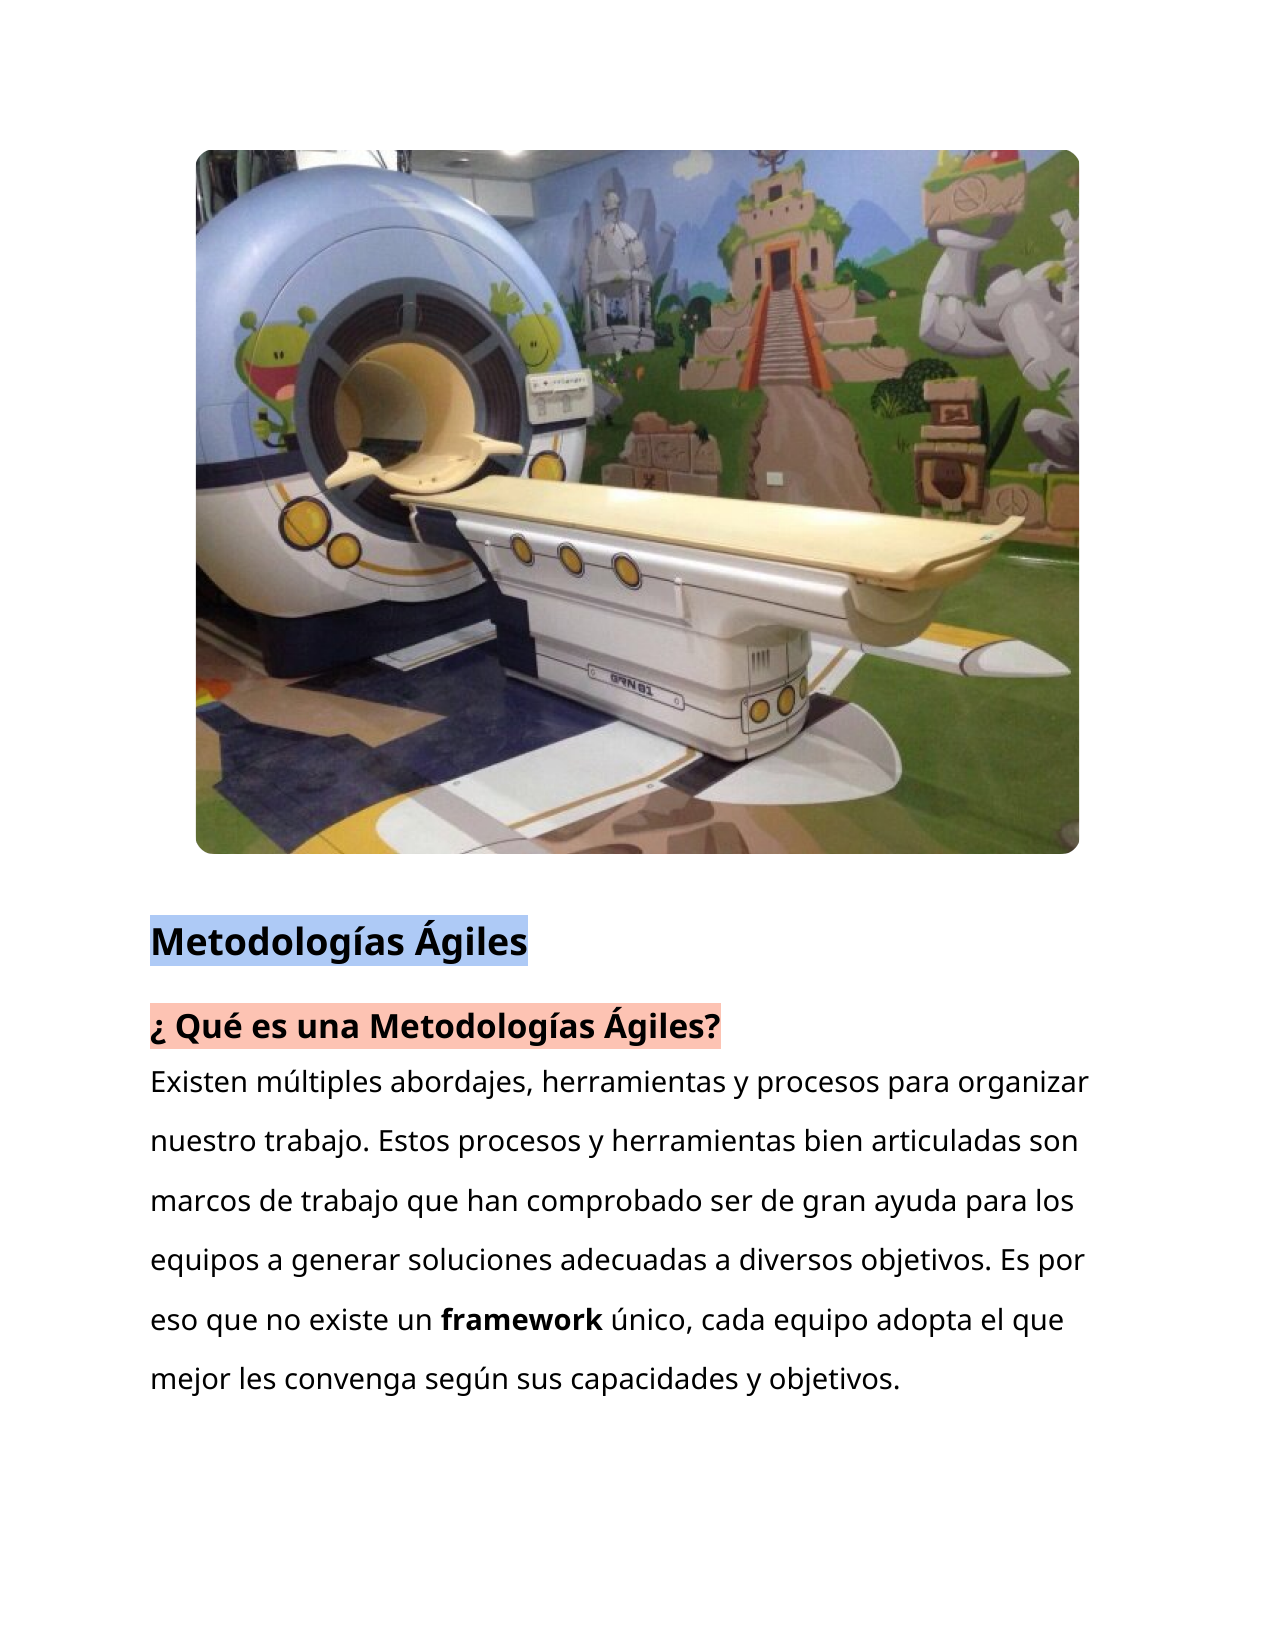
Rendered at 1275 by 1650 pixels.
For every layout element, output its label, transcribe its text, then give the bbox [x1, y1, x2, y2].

picture [195, 150, 1080, 854]
subtitle ¿ Qué es una Metodologías Ágiles? [721, 1003, 1125, 1049]
subtitle Metodologías Ágiles [528, 915, 1125, 966]
text Existen múltiples abordajes, herramientas y procesos para organizar nuestro trabajo. Estos procesos y herramientas bien articuladas son marcos de trabajo que han comprobado ser de gran ayuda para los equipos a generar soluciones adecuadas a diversos objetivos. Es por eso que no existe un framework único, cada equipo adopta el que mejor les convenga según sus capacidades y objetivos. [150, 1061, 1125, 1398]
